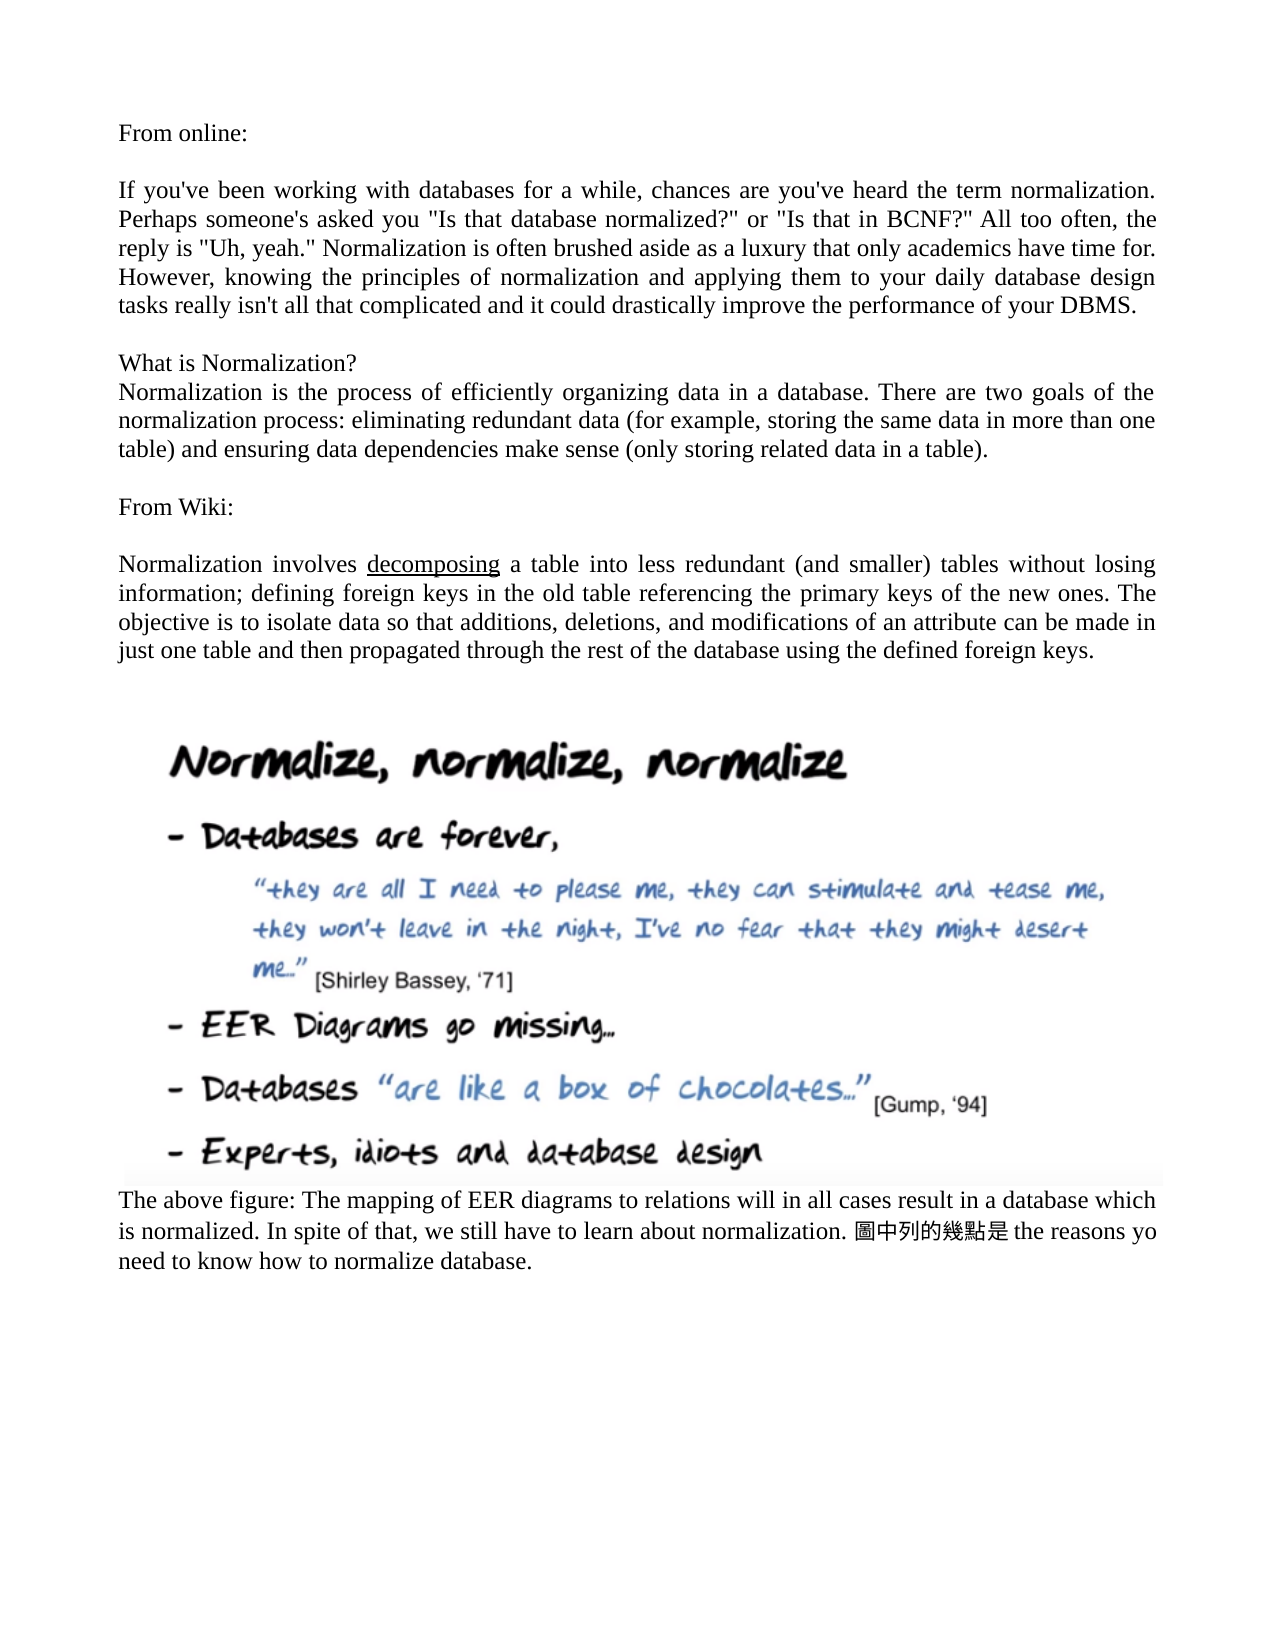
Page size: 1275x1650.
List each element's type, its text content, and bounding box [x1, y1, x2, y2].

text If you've been working with databases for a while, chances are you've heard the term normalization. Perhaps someone's asked you "Is that database normalized?" or "Is that in BCNF?" All too often, the reply is "Uh, yeah." Normalization is often brushed aside as a luxury that only academics have time for. However, knowing the principles of normalization and applying them to your daily database design tasks really isn't all that complicated and it could drastically improve the performance of your DBMS. [118, 176, 1157, 319]
text The above figure: The mapping of EER diagrams to relations will in all cases result in a database which is normalized. In spite of that, we still have to learn about normalization. 圖中列的幾點是the reasons yo need to know how to normalize database. [118, 722, 1157, 1275]
text From Wiki: [118, 492, 1157, 521]
text Normalization is the process of efficiently organizing data in a database. There are two goals of the normalization process: eliminating redundant data (for example, storing the same data in more than one table) and ensuring data dependencies make sense (only storing related data in a table). [118, 377, 1157, 463]
text Normalization involves decomposing a table into less redundant (and smaller) tables without losing information; defining foreign keys in the old table referencing the primary keys of the new ones. The objective is to isolate data so that additions, deletions, and modifications of an attribute can be made in just one table and then propagated through the rest of the database using the defined foreign keys. [118, 549, 1157, 664]
picture [124, 732, 1164, 1186]
text From online: [118, 118, 1157, 147]
text What is Normalization? [118, 348, 1157, 377]
